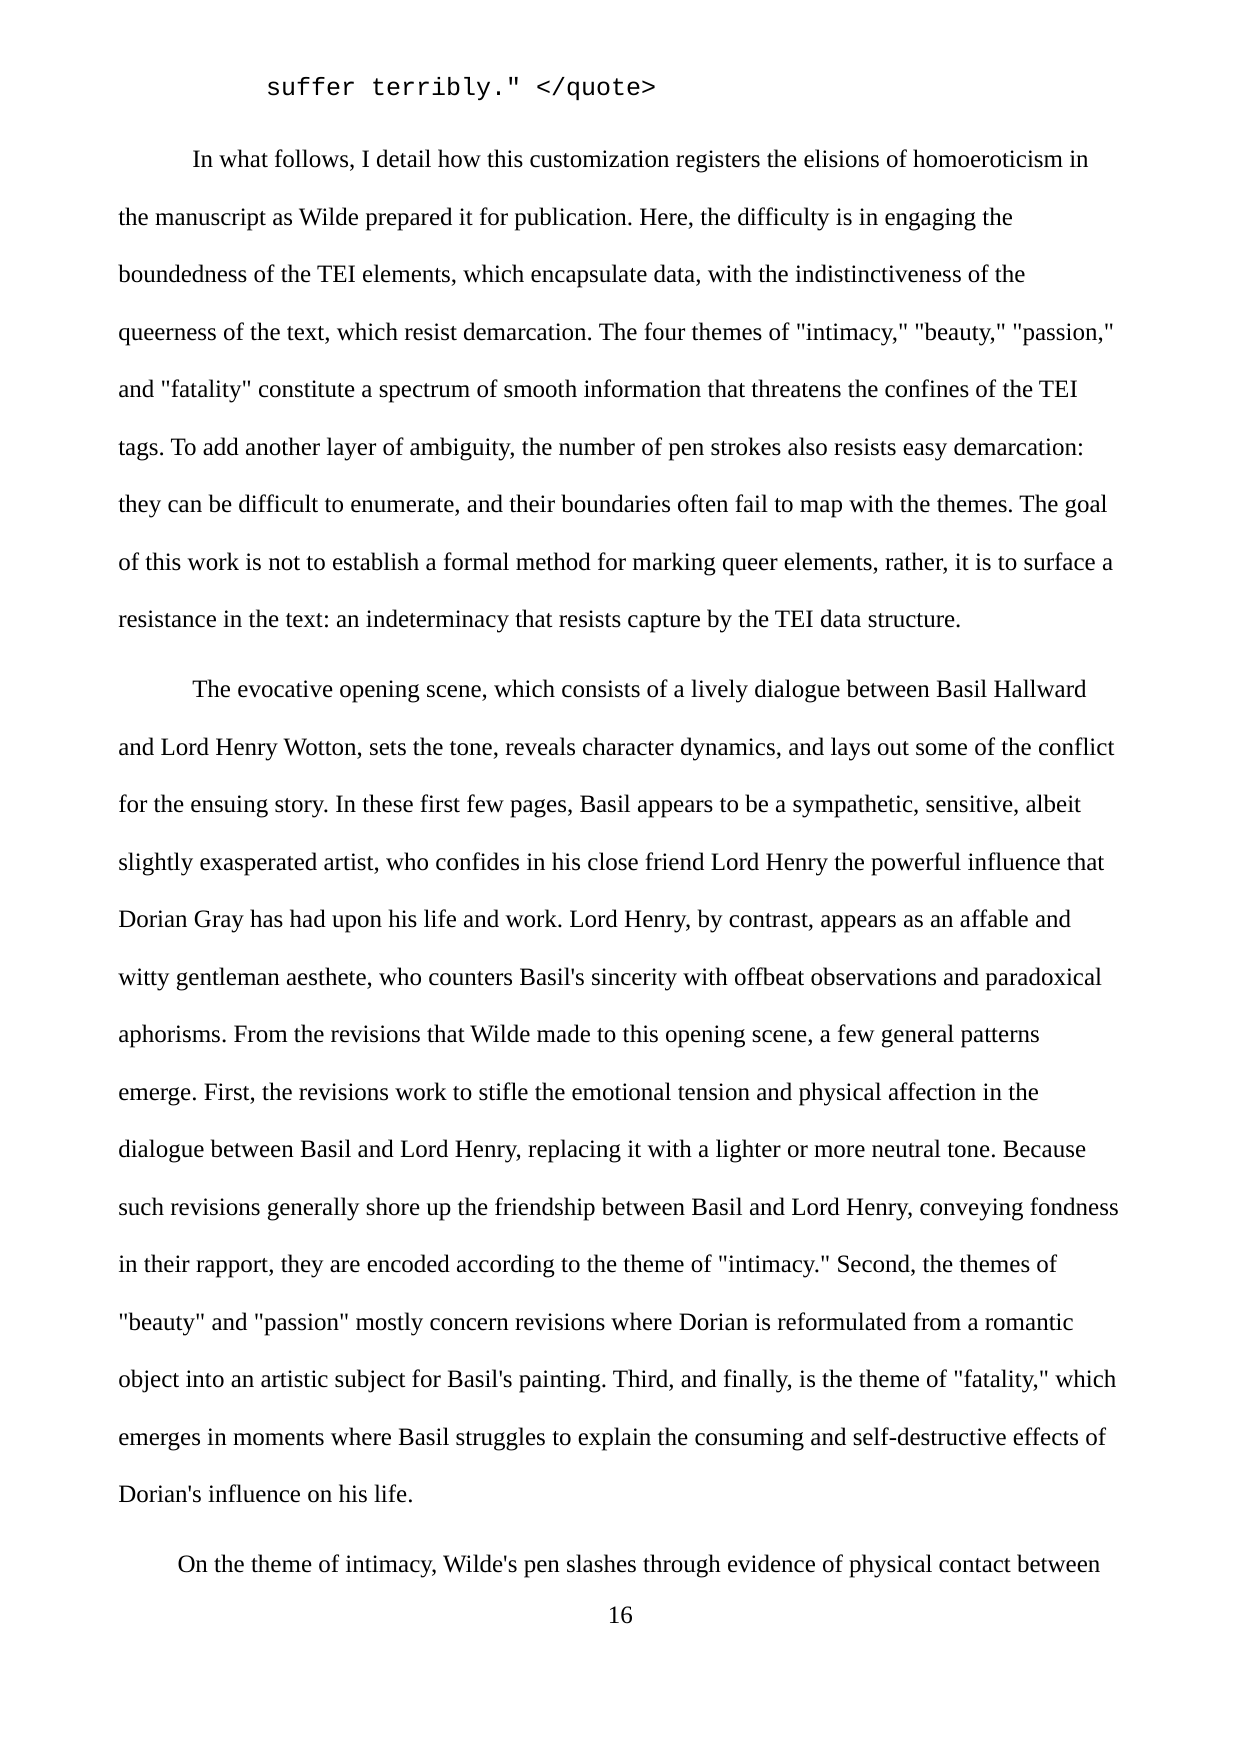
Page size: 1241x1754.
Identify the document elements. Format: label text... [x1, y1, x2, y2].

text On the theme of intimacy, Wilde's pen slashes through evidence of physical contact between [118, 1549, 1122, 1578]
text suffer terribly." </quote> [266, 75, 1122, 103]
text The evocative opening scene, which consists of a lively dialogue between Basil Hallward and Lord Henry Wotton, sets the tone, reveals character dynamics, and lays out some of the conflict for the ensuing story. In these first few pages, Basil appears to be a sympathetic, sensitive, albeit slightly exasperated artist, who confides in his close friend Lord Henry the powerful influence that Dorian Gray has had upon his life and work. Lord Henry, by contrast, appears as an affable and witty gentleman aesthete, who counters Basil's sincerity with offbeat observations and paradoxical aphorisms. From the revisions that Wilde made to this opening scene, a few general patterns emerge. First, the revisions work to stifle the emotional tension and physical affection in the dialogue between Basil and Lord Henry, replacing it with a lighter or more neutral tone. Because such revisions generally shore up the friendship between Basil and Lord Henry, conveying fondness in their rapport, they are encoded according to the theme of "intimacy." Second, the themes of "beauty" and "passion" mostly concern revisions where Dorian is reformulated from a romantic object into an artistic subject for Basil's painting. Third, and finally, is the theme of "fatality," which emerges in moments where Basil struggles to explain the consuming and self-destructive effects of Dorian's influence on his life. [118, 674, 1122, 1508]
text In what follows, I detail how this customization registers the elisions of homoeroticism in the manuscript as Wilde prepared it for publication. Here, the difficulty is in engaging the boundedness of the TEI elements, which encapsulate data, with the indistinctiveness of the queerness of the text, which resist demarcation. The four themes of "intimacy," "beauty," "passion," and "fatality" constitute a spectrum of smooth information that threatens the confines of the TEI tags. To add another layer of ambiguity, the number of pen strokes also resists easy demarcation: they can be difficult to enumerate, and their boundaries often fail to map with the themes. The goal of this work is not to establish a formal method for marking queer elements, rather, it is to surface a resistance in the text: an indeterminacy that resists capture by the TEI data structure. [118, 144, 1122, 633]
